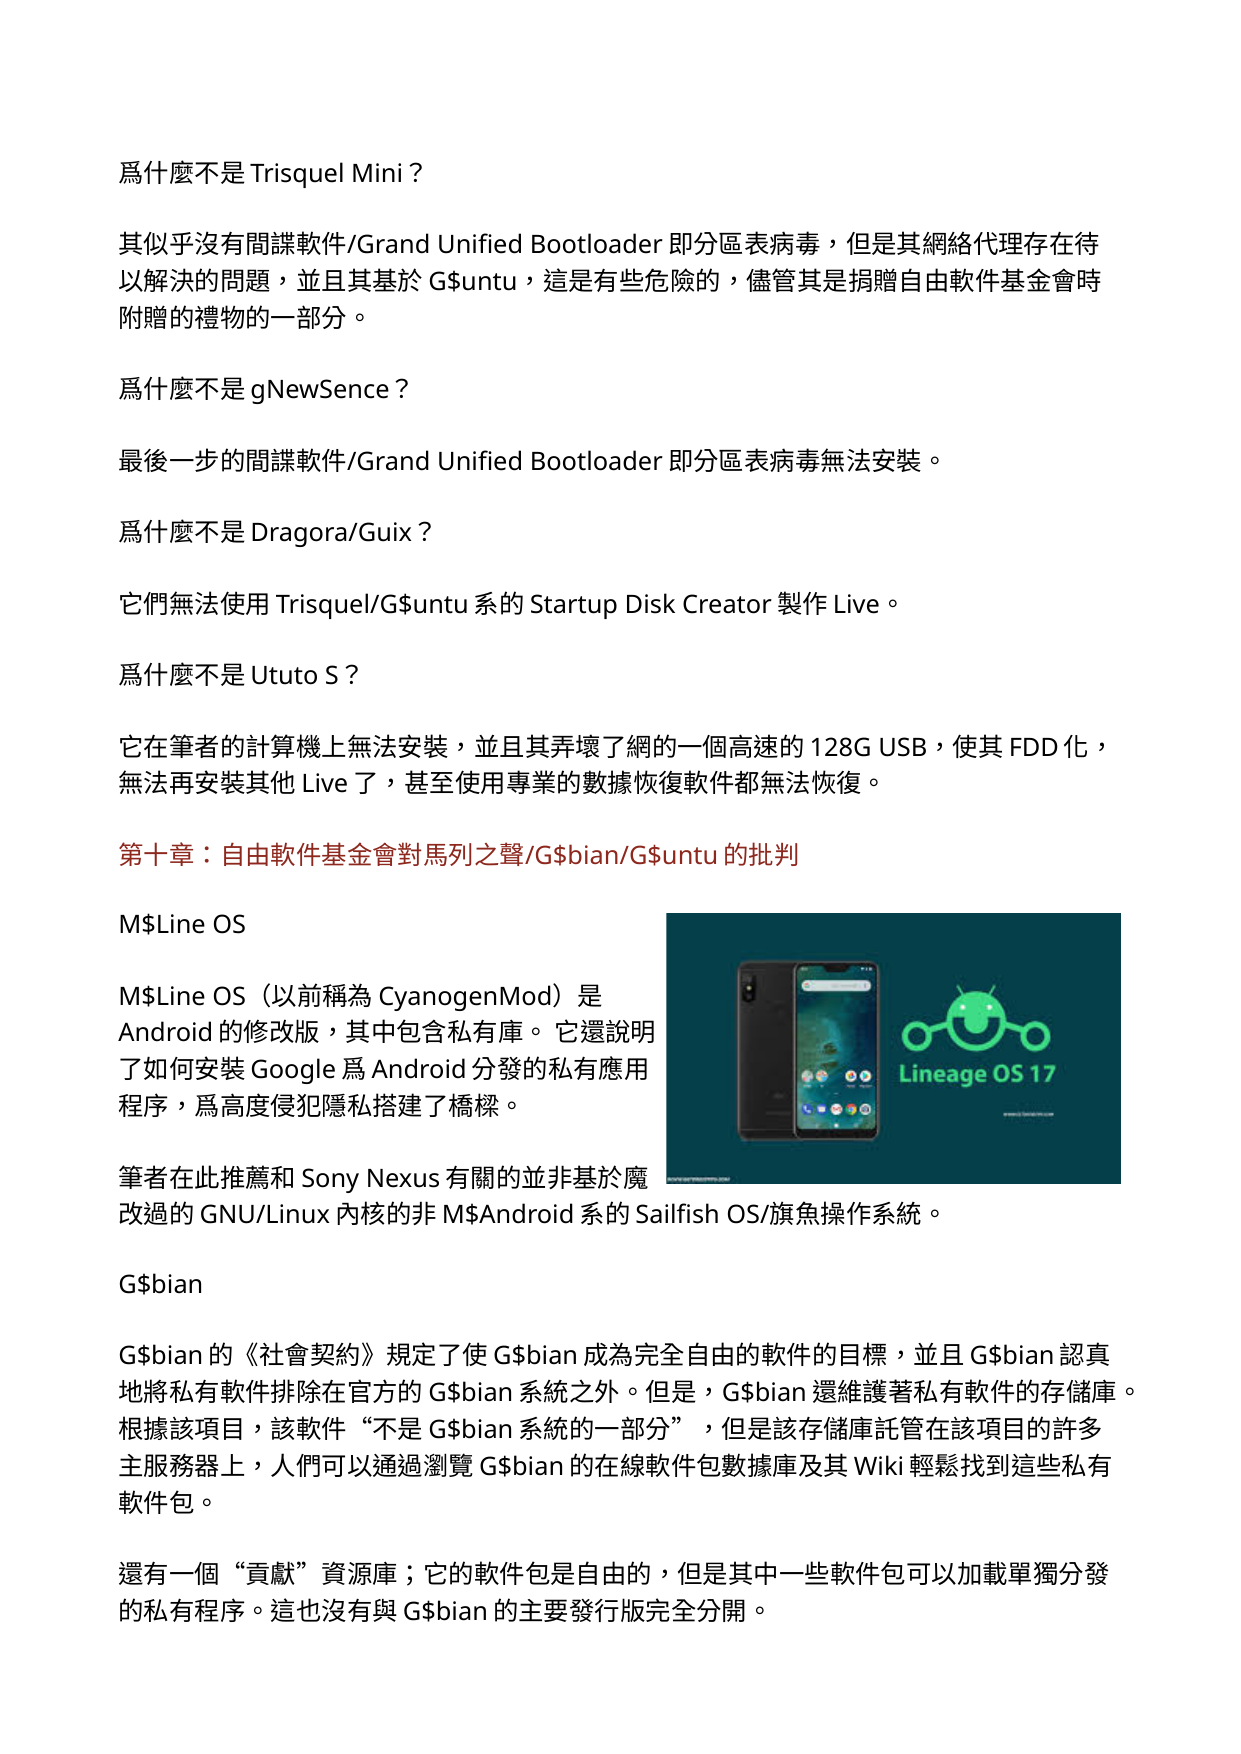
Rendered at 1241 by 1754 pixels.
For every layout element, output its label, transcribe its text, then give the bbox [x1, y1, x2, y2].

text 爲什麼不是Trisquel Mini？ [118, 153, 1122, 189]
text 最後一步的間諜軟件/Grand Unified Bootloader即分區表病毒無法安裝。 [118, 441, 1122, 478]
text 爲什麼不是Dragora/Guix？ [118, 512, 1122, 549]
text M$Line OS [118, 906, 1122, 941]
text 它們無法使用Trisquel/G$untu系的Startup Disk Creator製作Live。 [118, 584, 1122, 621]
text G$bian [118, 1266, 1122, 1300]
text G$bian的《社會契約》規定了使G$bian成為完全自由的軟件的目標，並且G$bian認真地將私有軟件排除在官方的G$bian系統之外。但是，G$bian還維護著私有軟件的存儲庫。根據該項目，該軟件“不是G$bian系統的一部分”，但是該存儲庫託管在該項目的許多主服務器上，人們可以通過瀏覽G$bian的在線軟件包數據庫及其Wiki輕鬆找到這些私有軟件包。 [118, 1335, 1122, 1519]
picture [666, 913, 1121, 1184]
text 第十章：自由軟件基金會對馬列之聲/G$bian/G$untu的批判 [118, 835, 1122, 872]
text 爲什麼不是Ututo S？ [118, 655, 1122, 692]
text 筆者在此推薦和Sony Nexus有關的並非基於魔改過的GNU/Linux內核的非M$Android系的Sailfish OS/旗魚操作系統。 [118, 1157, 1122, 1231]
text 其似乎沒有間諜軟件/Grand Unified Bootloader即分區表病毒，但是其網絡代理存在待以解決的問題，並且其基於G$untu，這是有些危險的，儘管其是捐贈自由軟件基金會時附贈的禮物的一部分。 [118, 224, 1122, 335]
text M$Line OS（以前稱為CyanogenMod）是Android的修改版，其中包含私有庫。 它還說明了如何安裝Google爲Android分發的私有應用程序，爲高度侵犯隱私搭建了橋樑。 [118, 976, 666, 1123]
text 它在筆者的計算機上無法安裝，並且其弄壞了網的一個高速的128G USB，使其FDD化，無法再安裝其他Live了，甚至使用專業的數據恢復軟件都無法恢復。 [118, 727, 1122, 800]
text 爲什麼不是gNewSence？ [118, 369, 1122, 406]
text 還有一個“貢獻”資源庫；它的軟件包是自由的，但是其中一些軟件包可以加載單獨分發的私有程序。這也沒有與G$bian的主要發行版完全分開。 [118, 1554, 1122, 1627]
